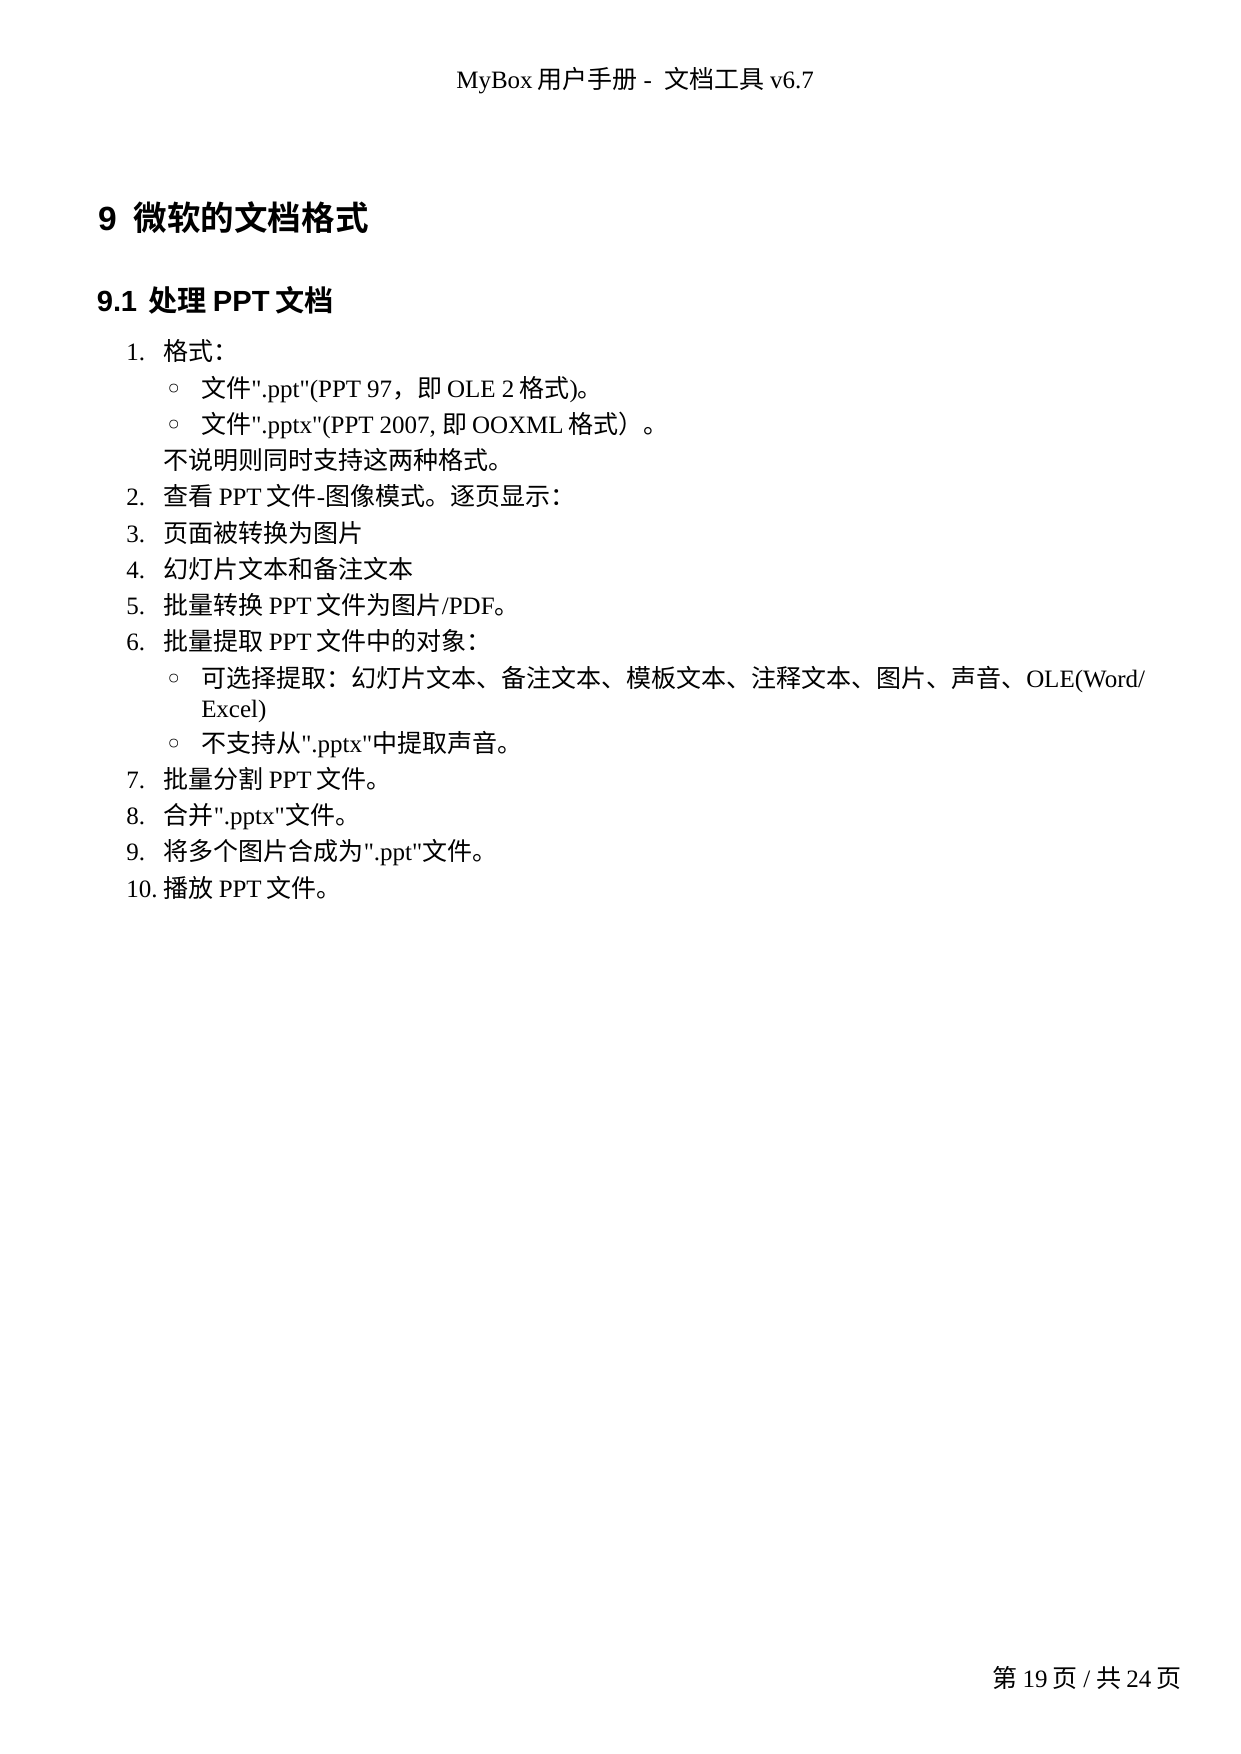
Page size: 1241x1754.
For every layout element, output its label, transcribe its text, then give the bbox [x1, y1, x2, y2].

list 查看PPT文件-图像模式。逐页显示： [126, 477, 1181, 513]
list 页面被转换为图片 [126, 513, 1181, 549]
list 可选择提取：幻灯片文本、备注文本、模板文本、注释文本、图片、声音、OLE(Word/Excel) [163, 658, 1181, 723]
list 合并".pptx"文件。 [126, 796, 1181, 832]
list 批量转换PPT文件为图片/PDF。 [126, 586, 1181, 622]
list 不支持从".pptx"中提取声音。 [163, 723, 1181, 759]
list 将多个图片合成为".ppt"文件。 [126, 832, 1181, 868]
list 批量提取PPT文件中的对象： [126, 622, 1181, 658]
list 播放PPT文件。 [126, 868, 1181, 904]
list 文件".pptx"(PPT 2007, 即OOXML格式）。 [163, 404, 1181, 441]
list 幻灯片文本和备注文本 [126, 549, 1181, 586]
subtitle 微软的文档格式 [88, 191, 1181, 239]
list 文件".ppt"(PPT 97，即OLE 2格式)。 [163, 368, 1181, 404]
subtitle 处理PPT文档 [88, 277, 1181, 319]
list 批量分割PPT文件。 [126, 759, 1181, 796]
text 不说明则同时支持这两种格式。 [88, 441, 1181, 477]
list 格式： [126, 332, 1181, 368]
